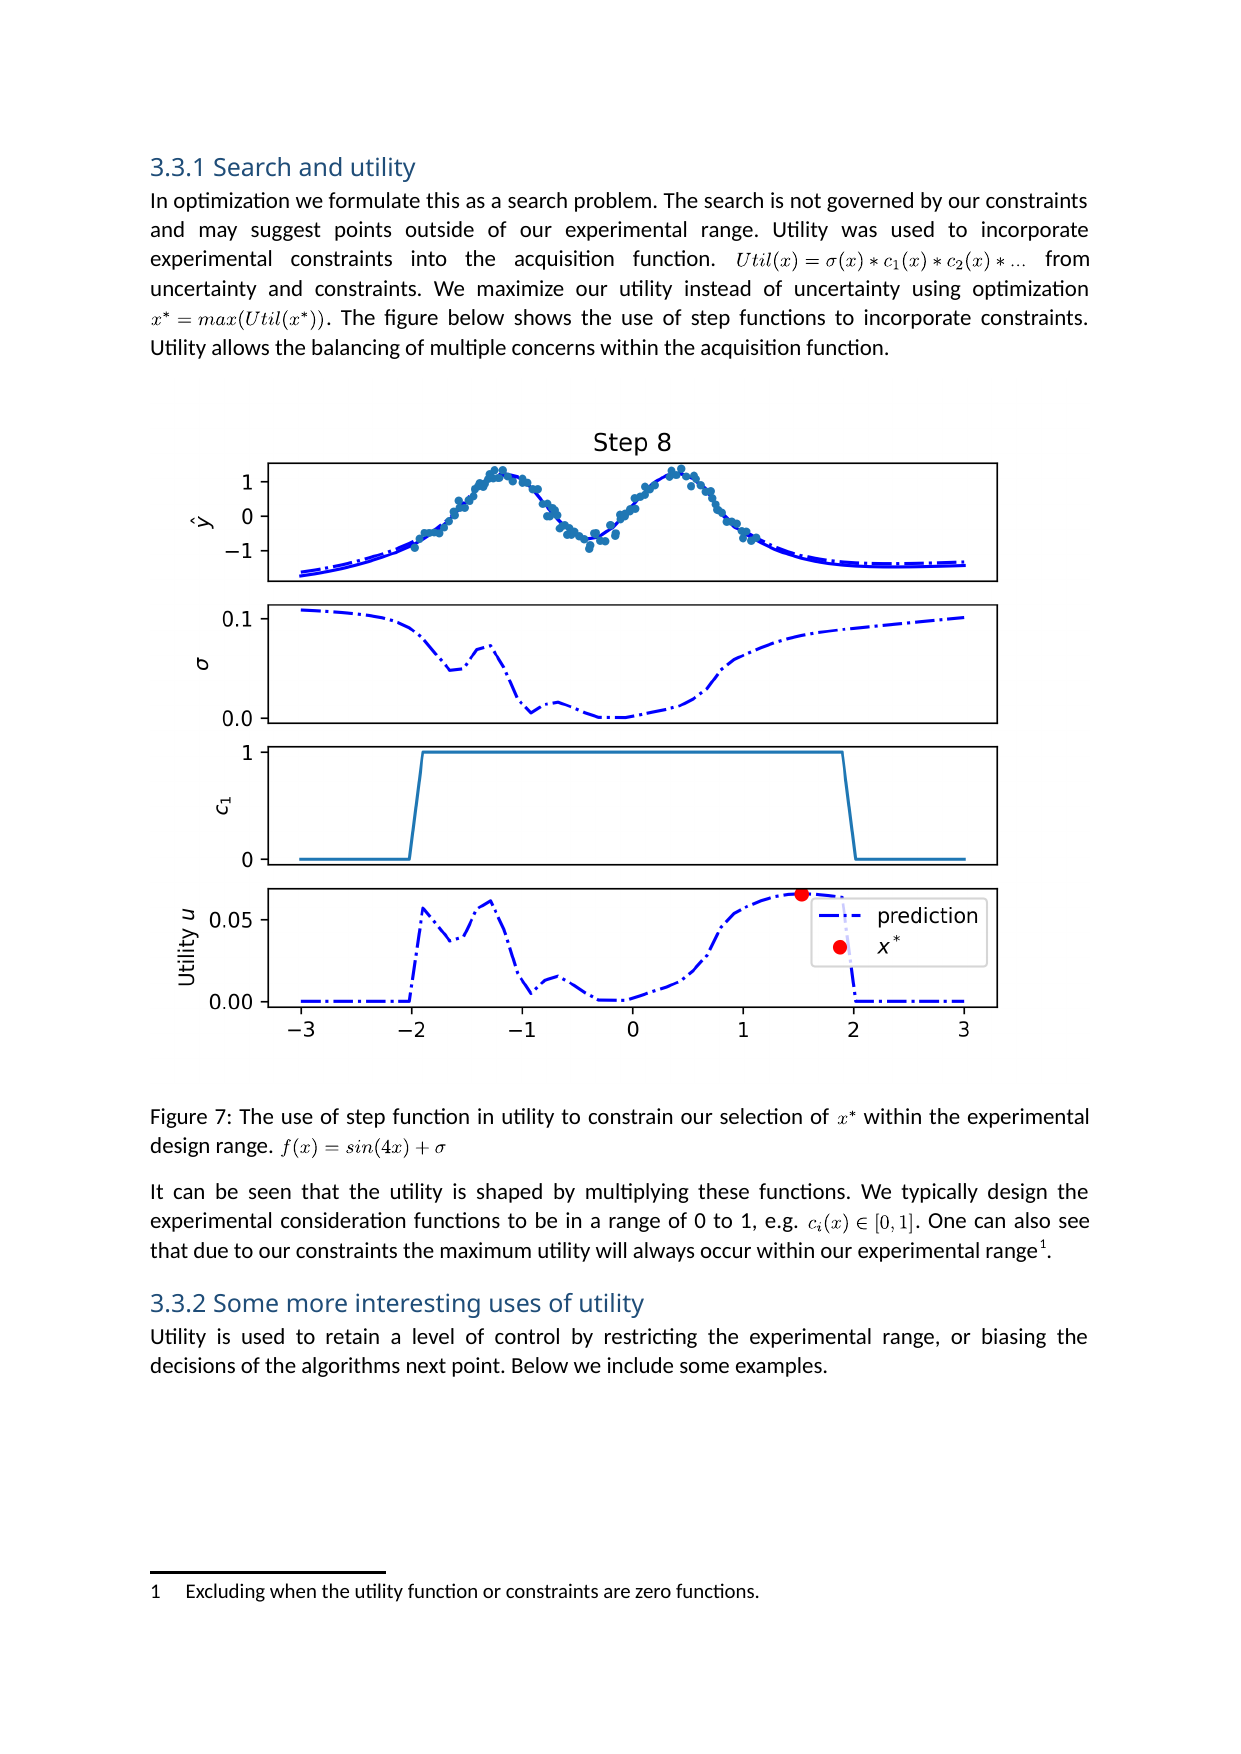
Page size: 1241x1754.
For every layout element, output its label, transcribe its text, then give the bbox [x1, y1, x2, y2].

text In optimization we formulate this as a search problem. The search is not governed by our constraints and may suggest points outside of our experimental range. Utility was used to incorporate experimental constraints into the acquisition function. from uncertainty and constraints. We maximize our utility instead of uncertainty using optimization . The figure below shows the use of step functions to incorporate constraints. Utility allows the balancing of multiple concerns within the acquisition function. [150, 186, 1090, 361]
text It can be seen that the utility is shaped by multiplying these functions. We typically design the experimental consideration functions to be in a range of 0 to 1, e.g. . One can also see that due to our constraints the maximum utility will always occur within our experimental range. [150, 1177, 1090, 1264]
subtitle Some more interesting uses of utility [150, 1286, 1090, 1320]
text Figure 7: The use of step function in utility to constrain our selection of within the experimental design range. [150, 1102, 1090, 1159]
picture [150, 378, 1091, 1084]
subtitle Search and utility [150, 150, 1090, 184]
text Utility is used to retain a level of control by restricting the experimental range, or biasing the decisions of the algorithms next point. Below we include some examples. [150, 1322, 1090, 1379]
text Excluding when the utility function or constraints are zero functions. [150, 1578, 1090, 1604]
